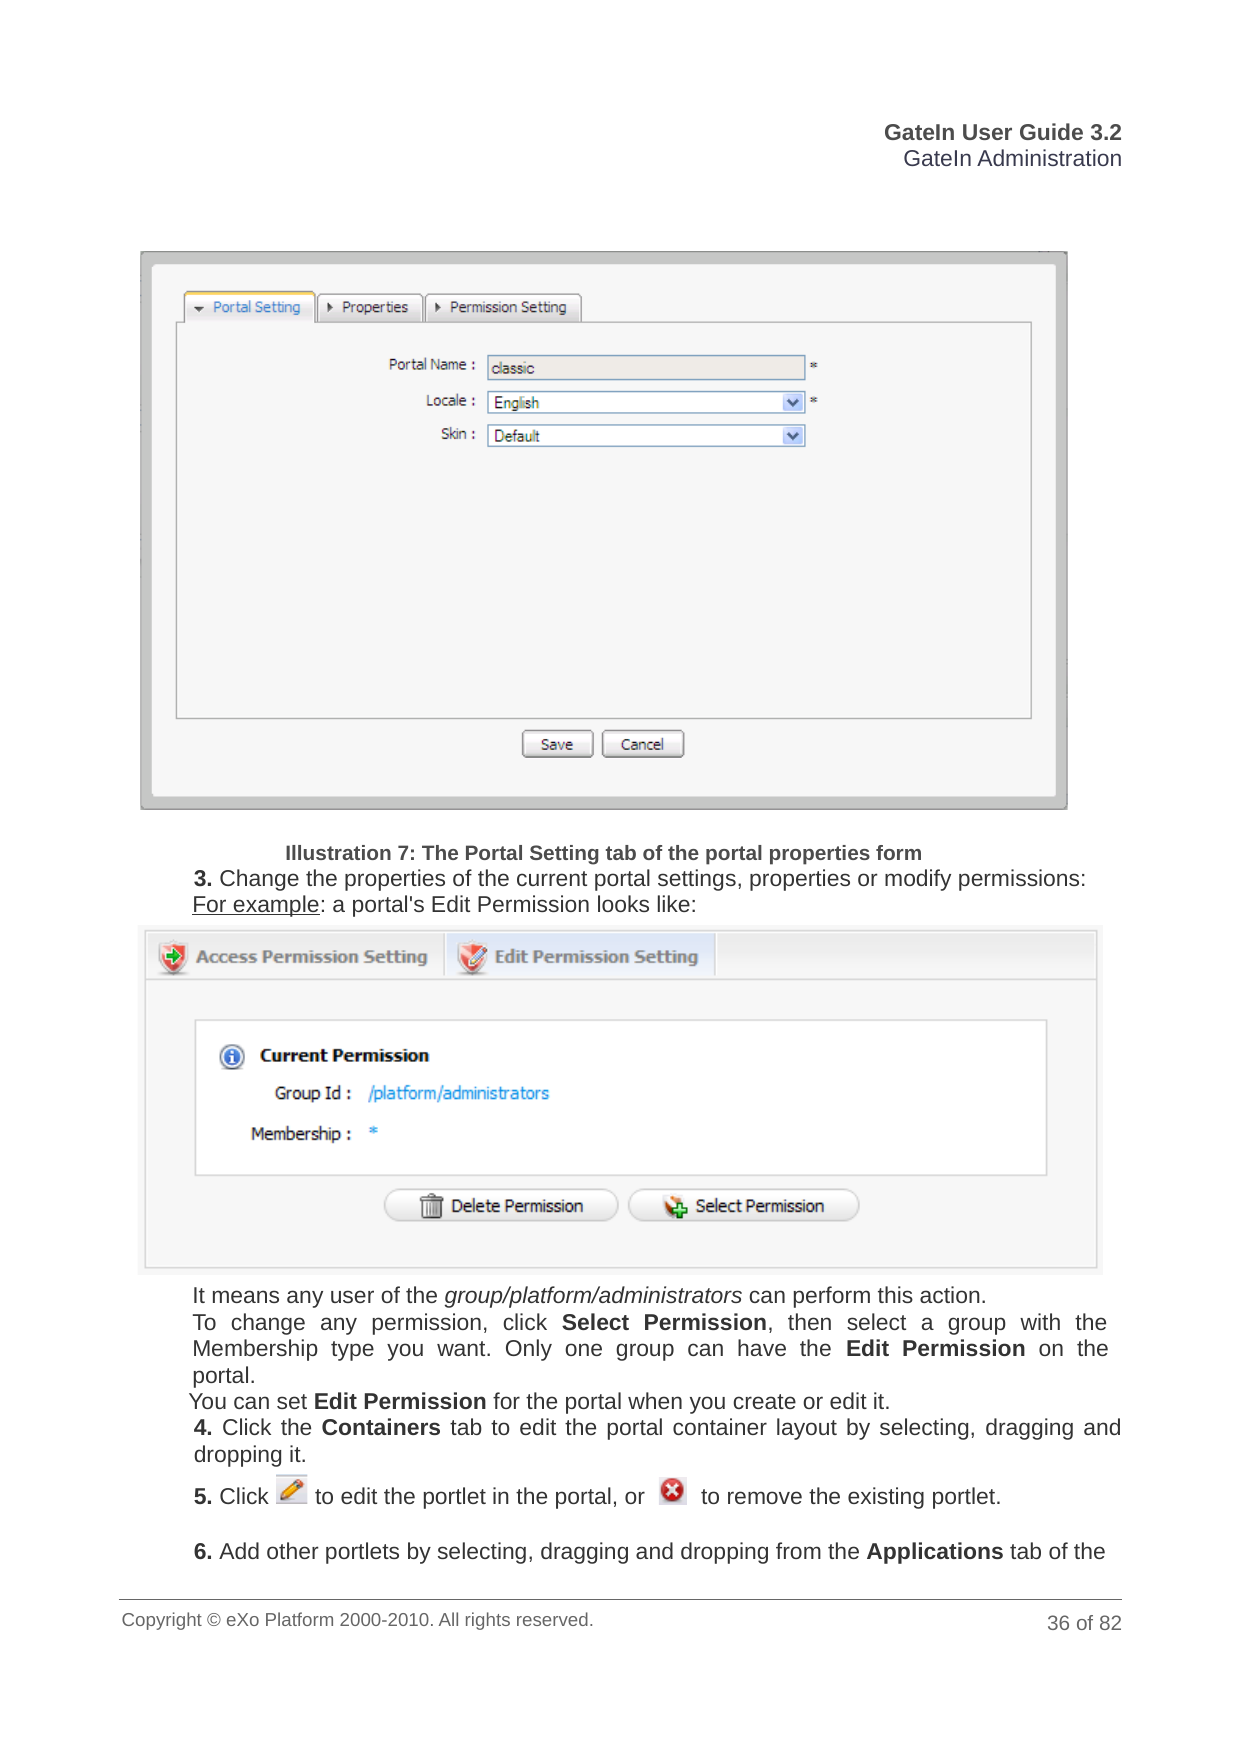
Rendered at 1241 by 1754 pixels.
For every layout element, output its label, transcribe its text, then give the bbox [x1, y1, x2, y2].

text You can set Edit Permission for the portal when you create or edit it. [118, 1388, 1122, 1414]
text It means any user of the group/platform/administrators can perform this action. [118, 917, 1122, 1309]
list 5. Clickto edit the portlet in the portal, or to remove the existing portlet. [156, 1467, 1122, 1512]
list 4. Click the Containers tab to edit the portal container layout by selecting, dragging and dropping it. [156, 1414, 1122, 1467]
picture [276, 1474, 308, 1504]
text To change any permission, click Select Permission, then select a group with the Membership type you want. Only one group can have the Edit Permission on the portal. [118, 1309, 1122, 1388]
text For example: a portal's Edit Permission looks like: [118, 891, 1122, 917]
list 3. Change the properties of the current portal settings, properties or modify permissions: [128, 223, 1122, 891]
picture [658, 1477, 687, 1505]
picture [137, 925, 1103, 1275]
list Illustration 7: The Portal Setting tab of the portal properties form [128, 319, 1080, 865]
list 6. Add other portlets by selecting, dragging and dropping from the Applications tab of the [156, 1538, 1122, 1564]
picture [140, 251, 1068, 810]
